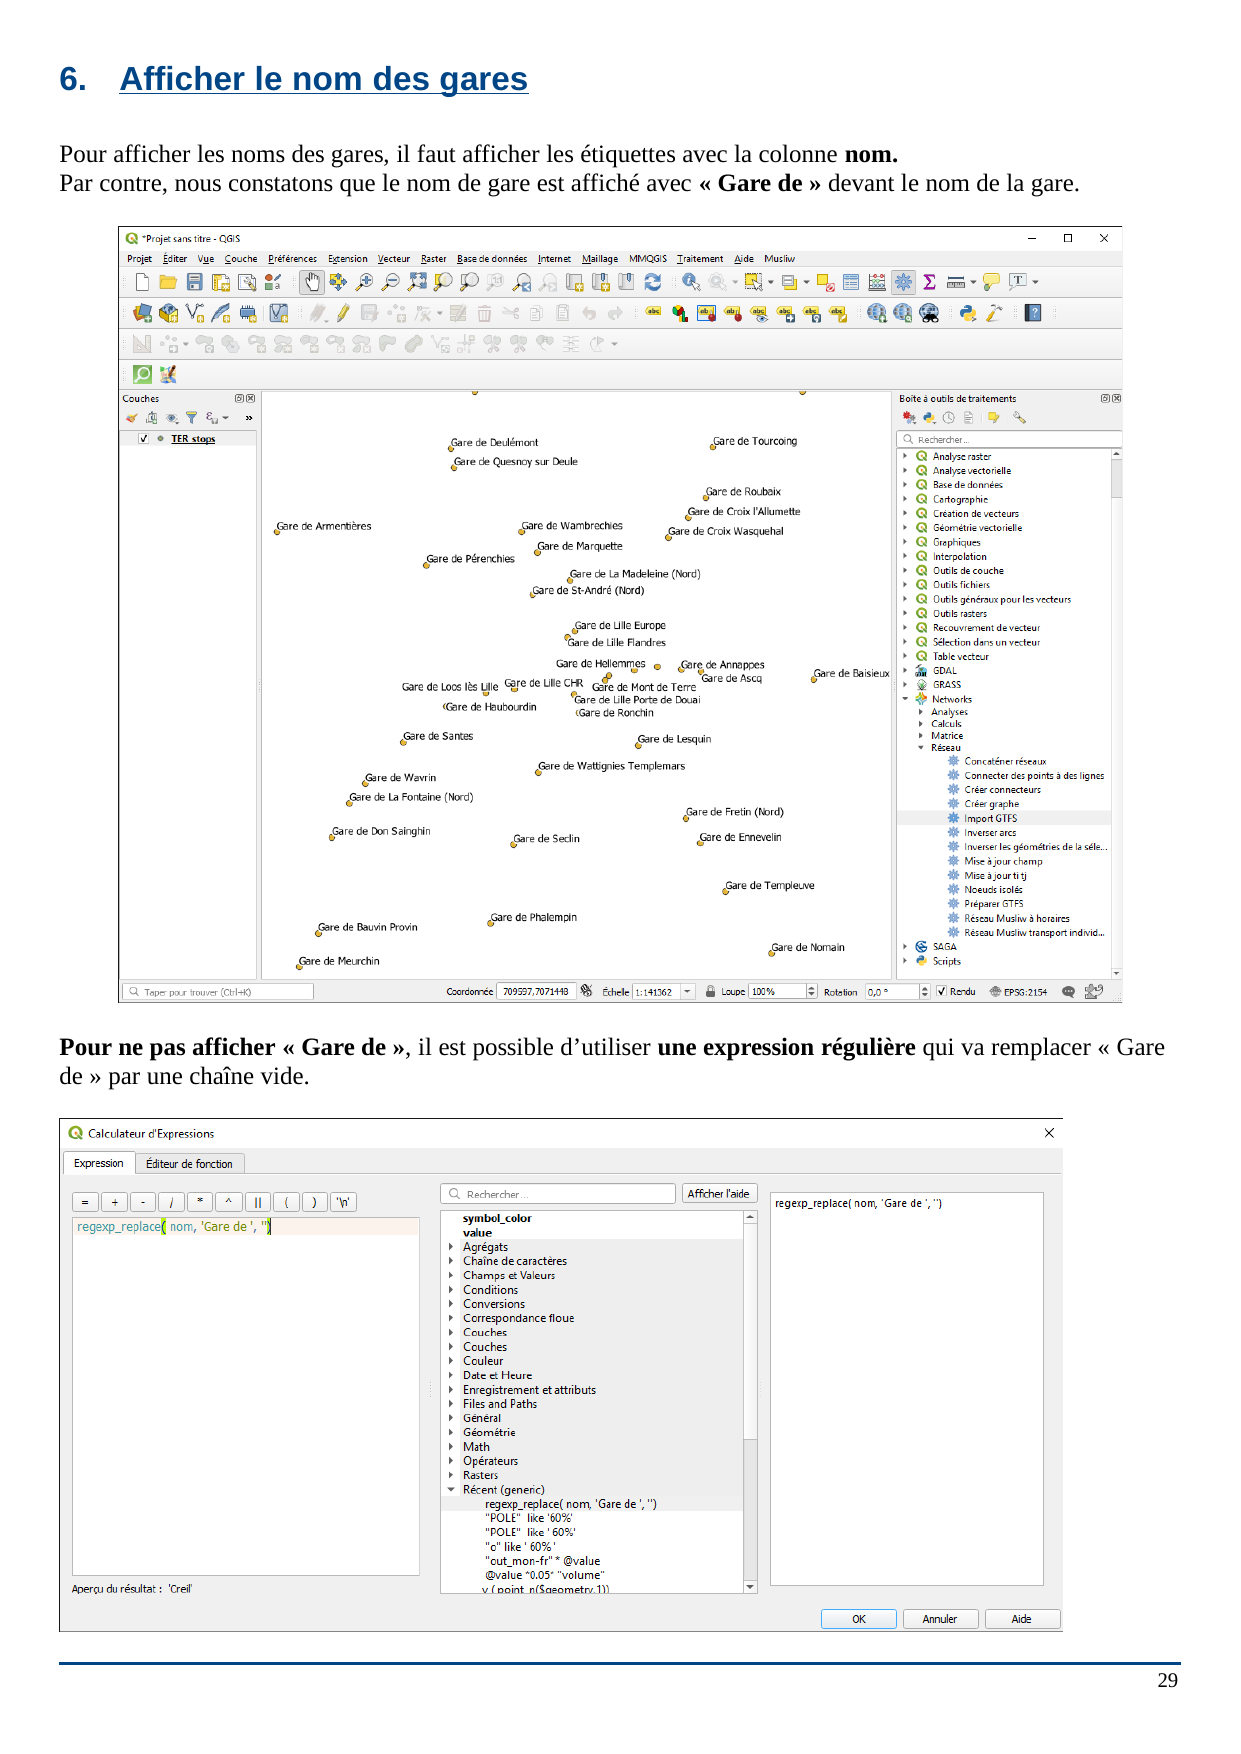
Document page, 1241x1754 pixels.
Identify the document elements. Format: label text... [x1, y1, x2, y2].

text Par contre, nous constatons que le nom de gare est affiché avec « Gare de » devant le nom de la gare. [59, 168, 1181, 197]
text Pour ne pas afficher « Gare de », il est possible d’utiliser une expression régulière qui va remplacer « Gare de » par une chaîne vide. [59, 1032, 1181, 1090]
text Pour afficher les noms des gares, il faut afficher les étiquettes avec la colonne nom. [59, 139, 1181, 168]
picture [118, 226, 1123, 1003]
subtitle Afficher le nom des gares [59, 59, 1181, 98]
picture [59, 1118, 1063, 1632]
